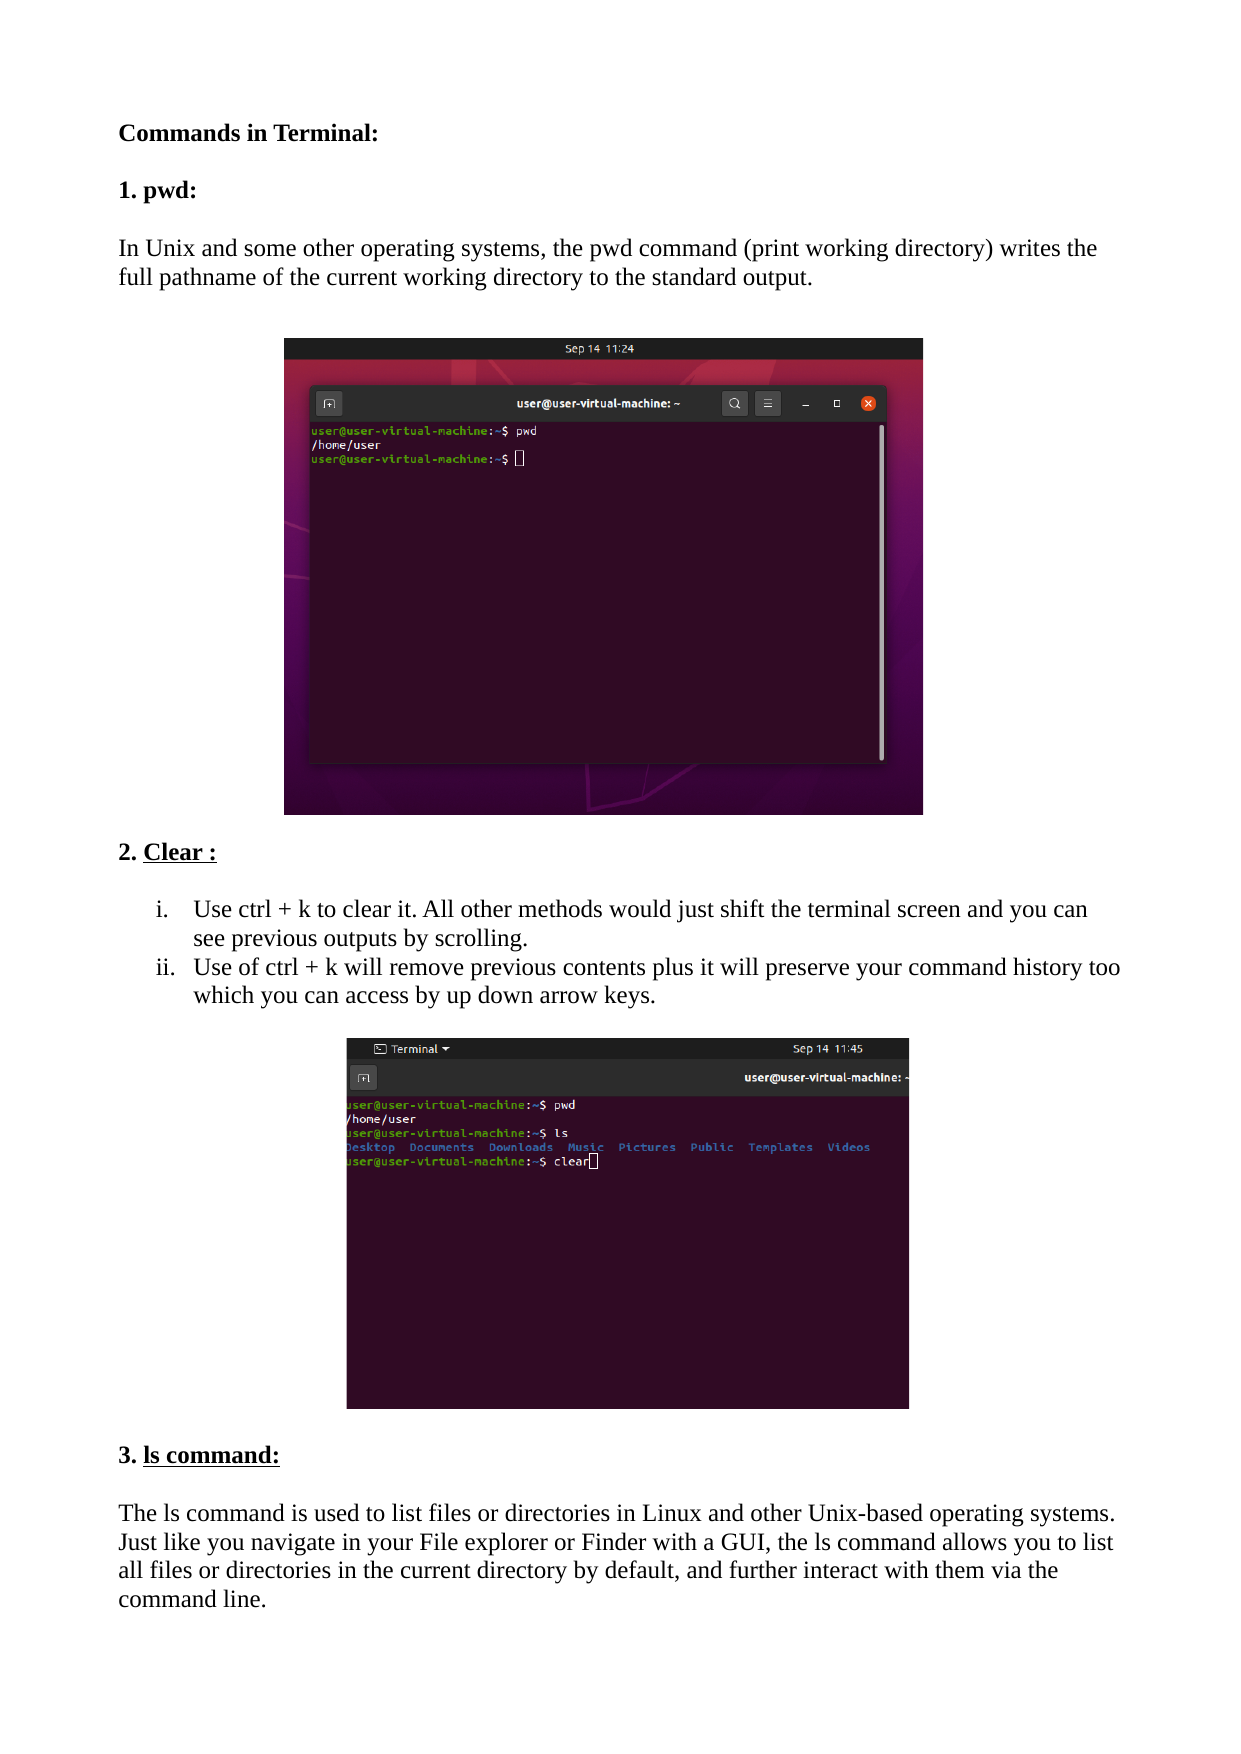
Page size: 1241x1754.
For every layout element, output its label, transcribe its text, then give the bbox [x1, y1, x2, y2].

text 1. pwd: [118, 176, 1122, 204]
text 3. ls command: [118, 1441, 1122, 1469]
text In Unix and some other operating systems, the pwd command (print working directory) writes the full pathname of the current working directory to the standard output. [118, 233, 1122, 291]
list Use of ctrl + k will remove previous contents plus it will preserve your command history too which you can access by up down arrow keys. [156, 952, 1122, 1009]
list Use ctrl + k to clear it. All other methods would just shift the terminal screen and you can see previous outputs by scrolling. [156, 894, 1122, 952]
text Commands in Terminal: [118, 118, 1122, 147]
text 2. Clear : [118, 837, 1122, 866]
picture [284, 338, 924, 815]
picture [346, 1038, 910, 1409]
text The ls command is used to list files or directories in Linux and other Unix-based operating systems. Just like you navigate in your File explorer or Finder with a GUI, the ls command allows you to list all files or directories in the current directory by default, and further interact with them via the command line. [118, 1498, 1122, 1613]
